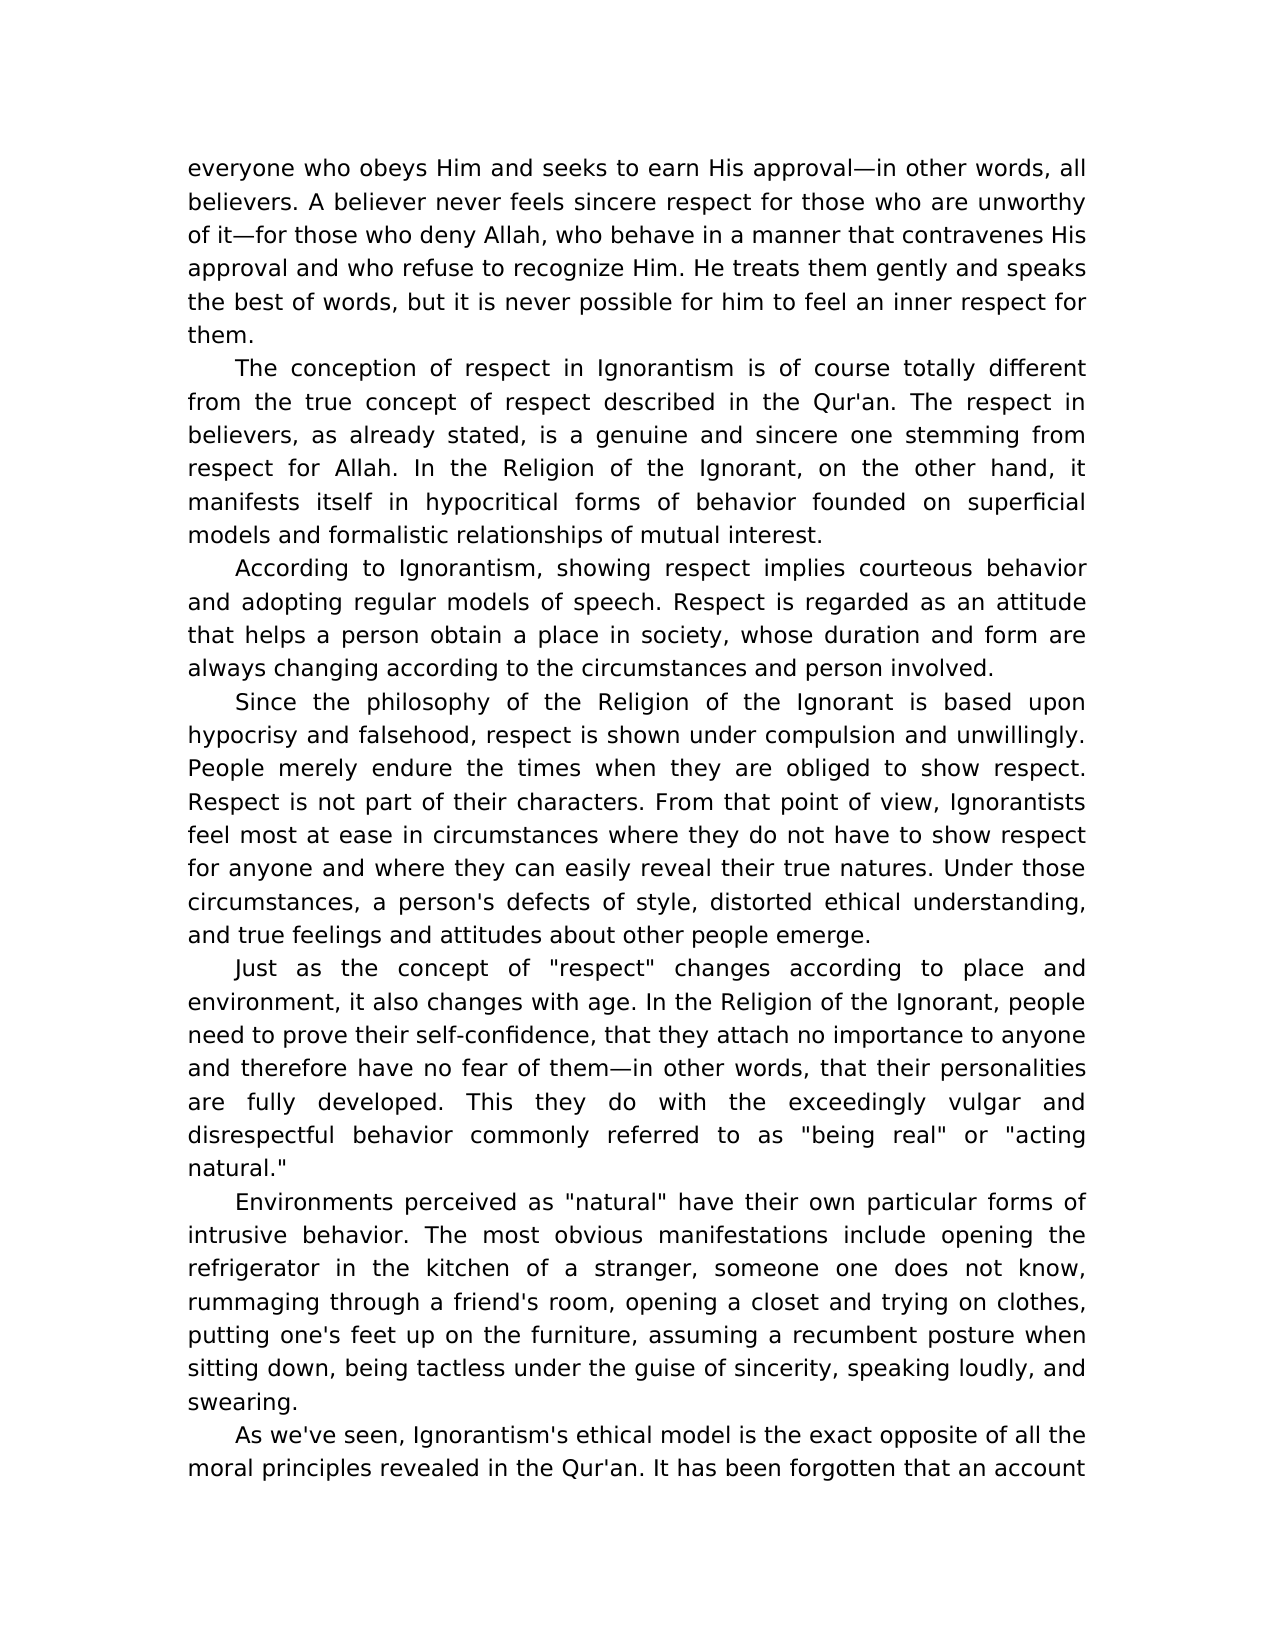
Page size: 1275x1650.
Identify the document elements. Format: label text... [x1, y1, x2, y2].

text Since the philosophy of the Religion of the Ignorant is based upon hypocrisy and falsehood, respect is shown under compulsion and unwillingly. People merely endure the times when they are obliged to show respect. Respect is not part of their characters. From that point of view, Ignorantists feel most at ease in circumstances where they do not have to show respect for anyone and where they can easily reveal their true natures. Under those circumstances, a person's defects of style, distorted ethical understanding, and true feelings and attitudes about other people emerge. [187, 683, 1087, 950]
text Environments perceived as "natural" have their own particular forms of intrusive behavior. The most obvious manifestations include opening the refrigerator in the kitchen of a stranger, someone one does not know, rummaging through a friend's room, opening a closet and trying on clothes, putting one's feet up on the furniture, assuming a recumbent posture when sitting down, being tactless under the guise of sincerity, speaking loudly, and swearing. [187, 1183, 1087, 1417]
text As we've seen, Ignorantism's ethical model is the exact opposite of all the moral principles revealed in the Qur'an. It has been forgotten that an account [187, 1417, 1087, 1483]
text According to Ignorantism, showing respect implies courteous behavior and adopting regular models of speech. Respect is regarded as an attitude that helps a person obtain a place in society, whose duration and form are always changing according to the circumstances and person involved. [187, 550, 1087, 683]
text everyone who obeys Him and seeks to earn His approval—in other words, all believers. A believer never feels sincere respect for those who are unworthy of it—for those who deny Allah, who behave in a manner that contravenes His approval and who refuse to recognize Him. He treats them gently and speaks the best of words, but it is never possible for him to feel an inner respect for them. [187, 150, 1087, 350]
text The conception of respect in Ignorantism is of course totally different from the true concept of respect described in the Qur'an. The respect in believers, as already stated, is a genuine and sincere one stemming from respect for Allah. In the Religion of the Ignorant, on the other hand, it manifests itself in hypocritical forms of behavior founded on superficial models and formalistic relationships of mutual interest. [187, 350, 1087, 550]
text Just as the concept of "respect" changes according to place and environment, it also changes with age. In the Religion of the Ignorant, people need to prove their self-confidence, that they attach no importance to anyone and therefore have no fear of them—in other words, that their personalities are fully developed. This they do with the exceedingly vulgar and disrespectful behavior commonly referred to as "being real" or "acting natural." [187, 950, 1087, 1183]
